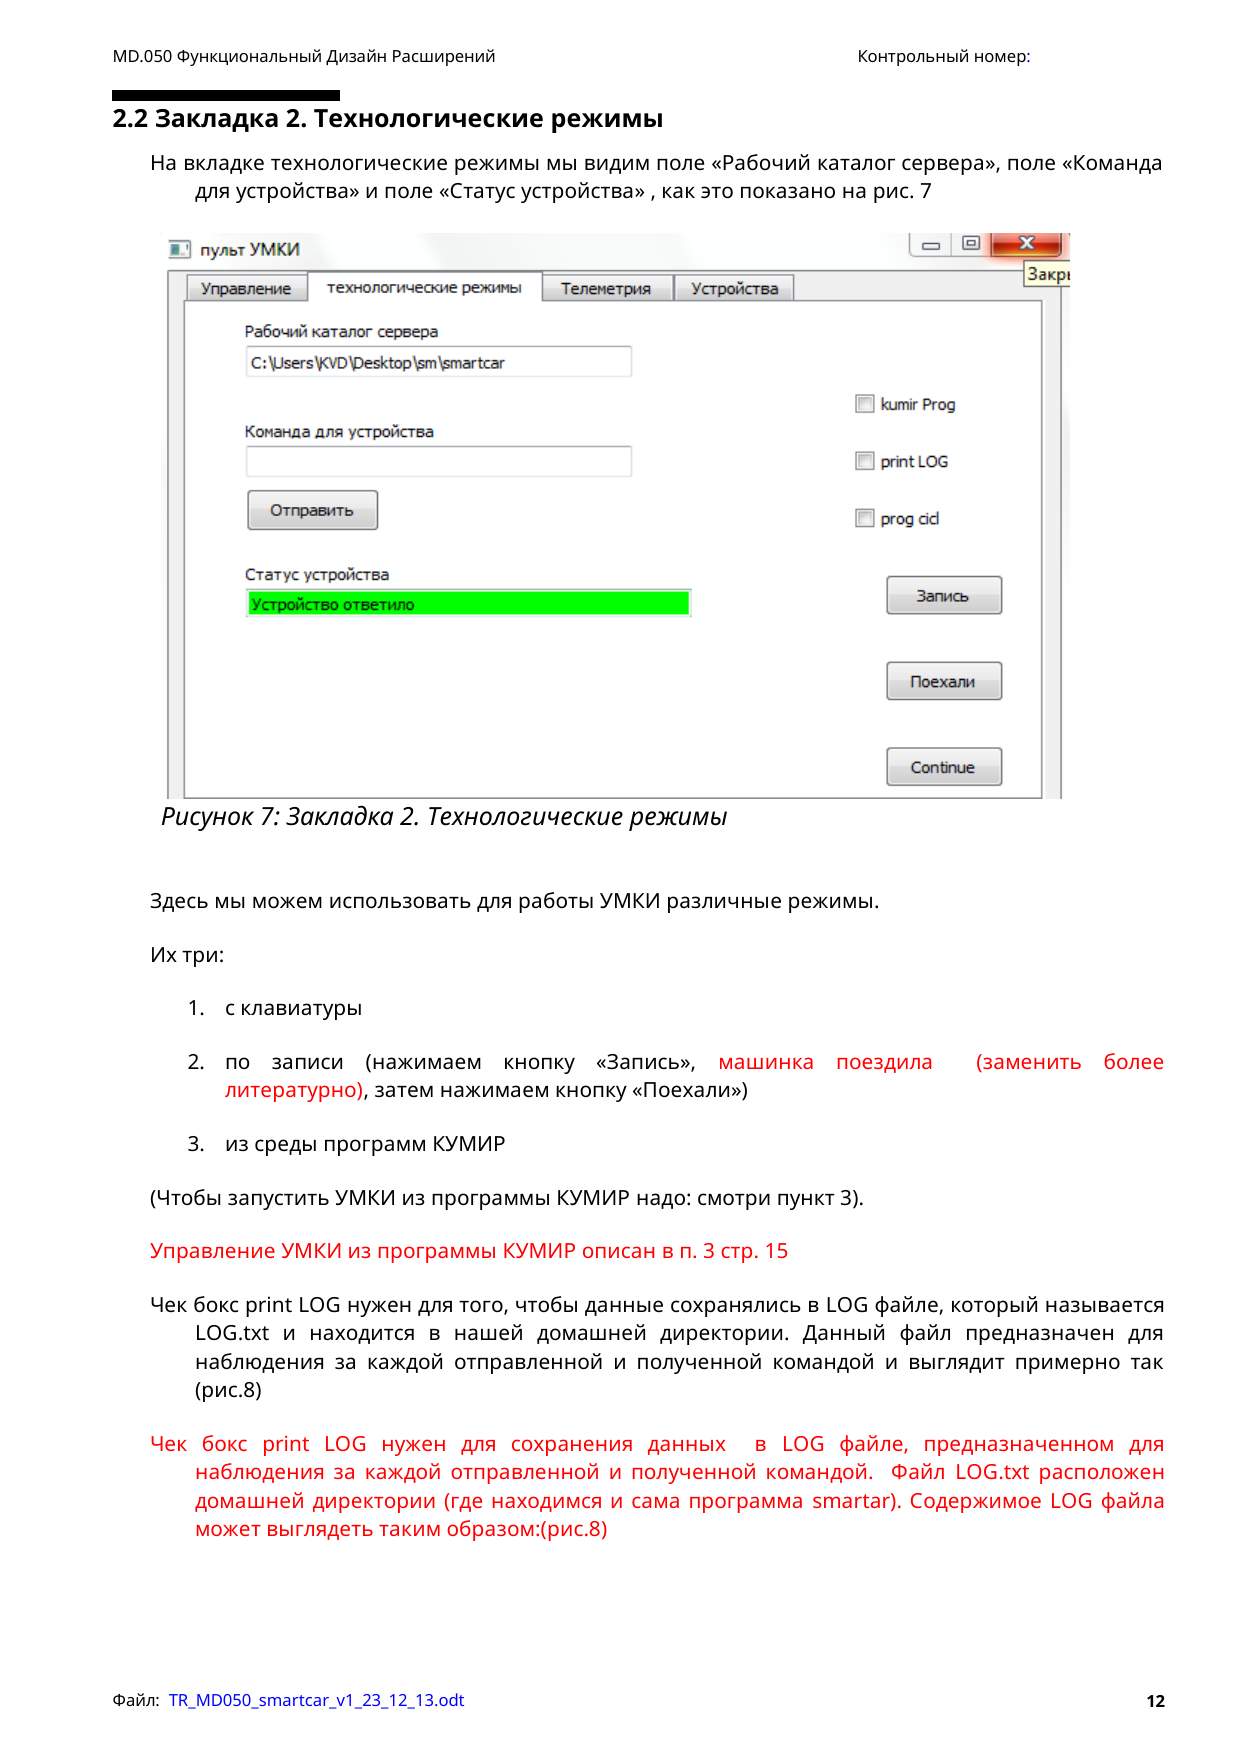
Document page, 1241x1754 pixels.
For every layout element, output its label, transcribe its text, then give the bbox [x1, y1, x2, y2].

text Их три: [150, 940, 1165, 968]
picture [160, 233, 1071, 799]
text Здесь мы можем использовать для работы УМКИ различные режимы. [150, 886, 1165, 915]
text Рисунок 7: Закладка 2. Технологические режимы [161, 799, 1070, 833]
list из среды программ КУМИР [187, 1129, 1165, 1157]
text (Чтобы запустить УМКИ из программы КУМИР надо: смотри пункт 3). [150, 1182, 1165, 1211]
text На вкладке технологические режимы мы видим поле «Рабочий каталог сервера», поле «Команда для устройства» и поле «Статус устройства» , как это показано на рис. 7 [150, 148, 1165, 205]
list с клавиатуры [187, 993, 1165, 1022]
list по записи (нажимаем кнопку «Запись», машинка поездила (заменить более литературно), затем нажимаем кнопку «Поехали») [187, 1047, 1165, 1104]
text Управление УМКИ из программы КУМИР описан в п. 3 стр. 15 [150, 1236, 1165, 1264]
text Чек бокс print LOG нужен для сохранения данных в LOG файле, предназначенном для наблюдения за каждой отправленной и полученной командой. Файл LOG.txt расположен домашней директории (где находимся и сама программа smartar). Содержимое LOG файла может выглядеть таким образом:(рис.8) [150, 1429, 1165, 1543]
subtitle 2.2 Закладка 2. Технологические режимы [112, 101, 1165, 135]
text Чек бокс print LOG нужен для того, чтобы данные сохранялись в LOG файле, который называется LOG.txt и находится в нашей домашней директории. Данный файл предназначен для наблюдения за каждой отправленной и полученной командой и выглядит примерно так (рис.8) [150, 1289, 1165, 1404]
